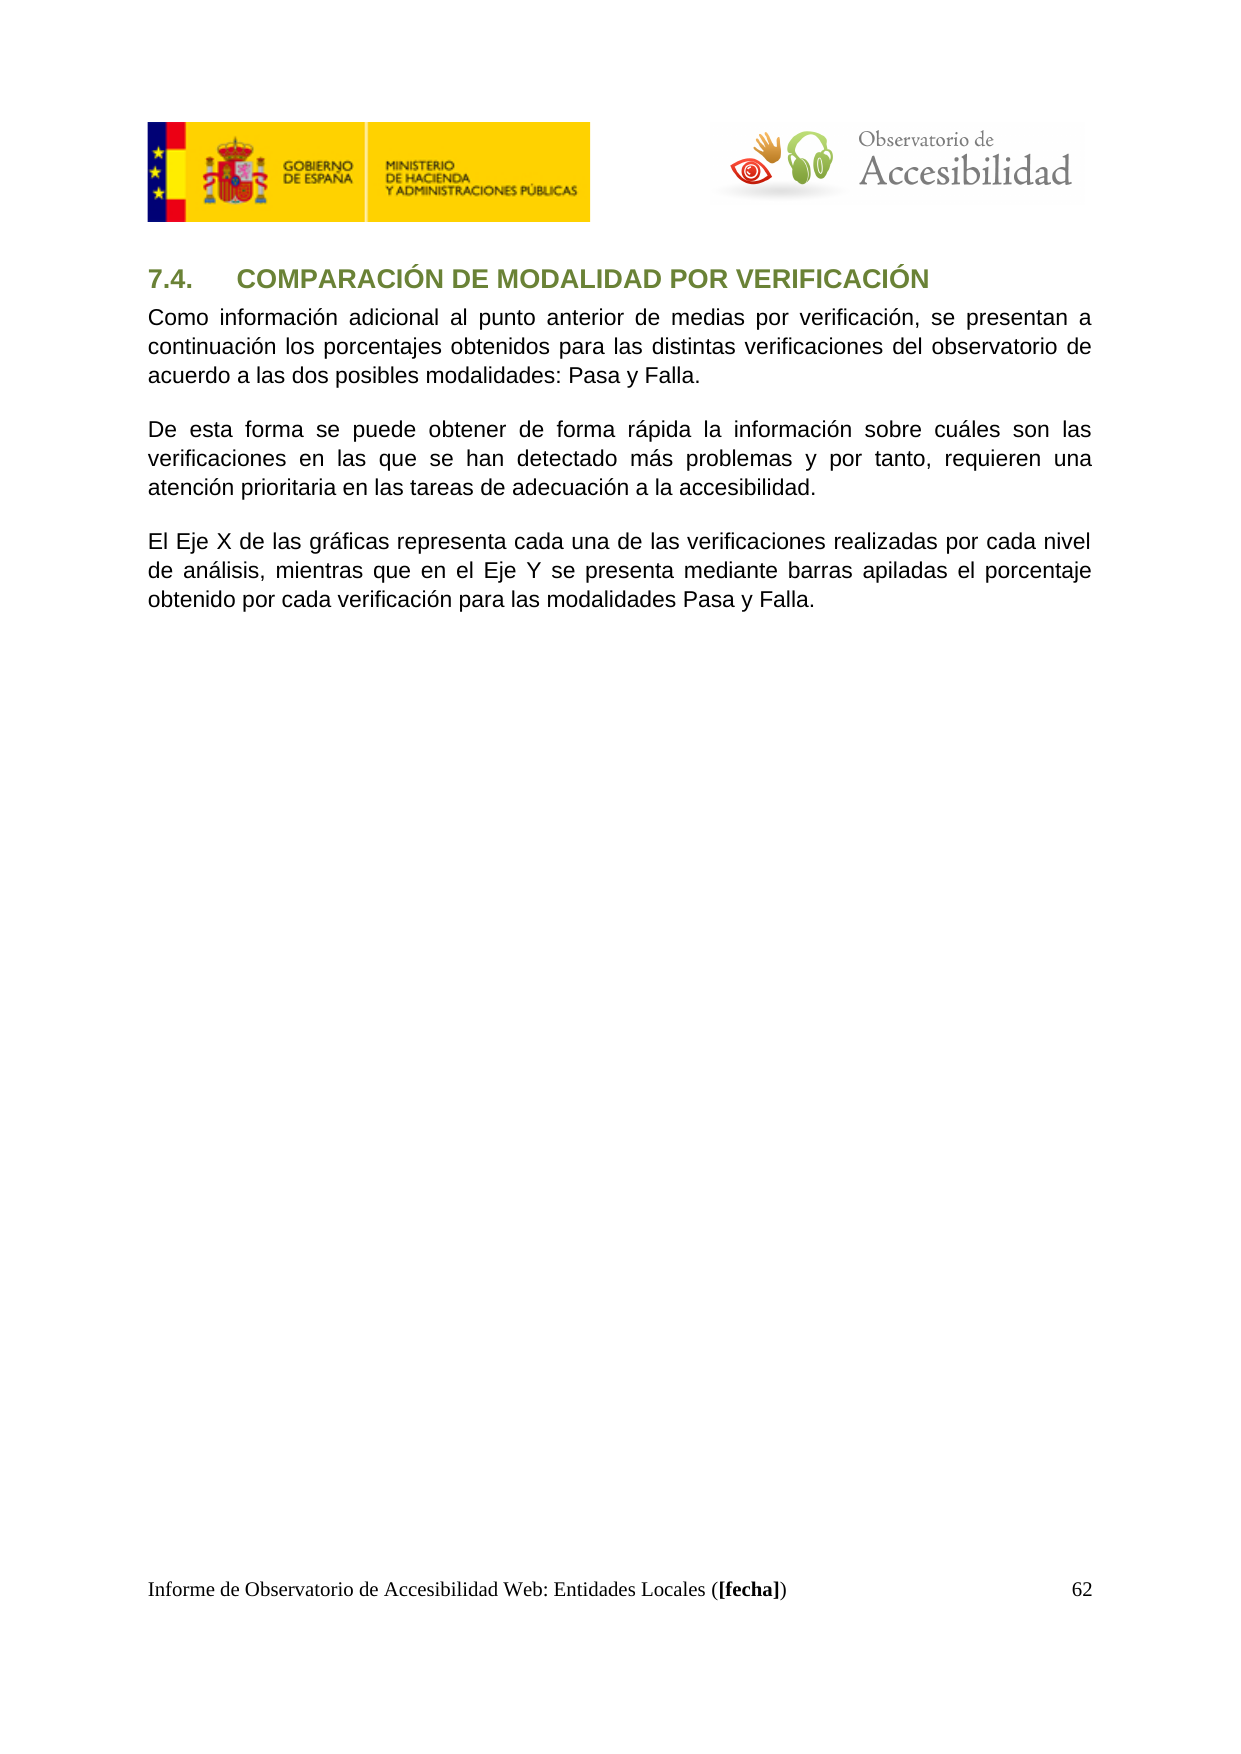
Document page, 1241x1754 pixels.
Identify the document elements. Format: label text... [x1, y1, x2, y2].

text Como información adicional al punto anterior de medias por verificación, se presentan a continuación los porcentajes obtenidos para las distintas verificaciones del observatorio de acuerdo a las dos posibles modalidades: Pasa y Falla. [148, 304, 1092, 388]
picture [710, 122, 1086, 205]
picture [147, 122, 591, 222]
list Comparación de Modalidad por Verificación [148, 263, 1092, 294]
text De esta forma se puede obtener de forma rápida la información sobre cuáles son las verificaciones en las que se han detectado más problemas y por tanto, requieren una atención prioritaria en las tareas de adecuación a la accesibilidad. [148, 416, 1092, 500]
text El Eje X de las gráficas representa cada una de las verificaciones realizadas por cada nivel de análisis, mientras que en el Eje Y se presenta mediante barras apiladas el porcentaje obtenido por cada verificación para las modalidades Pasa y Falla. [148, 528, 1092, 612]
